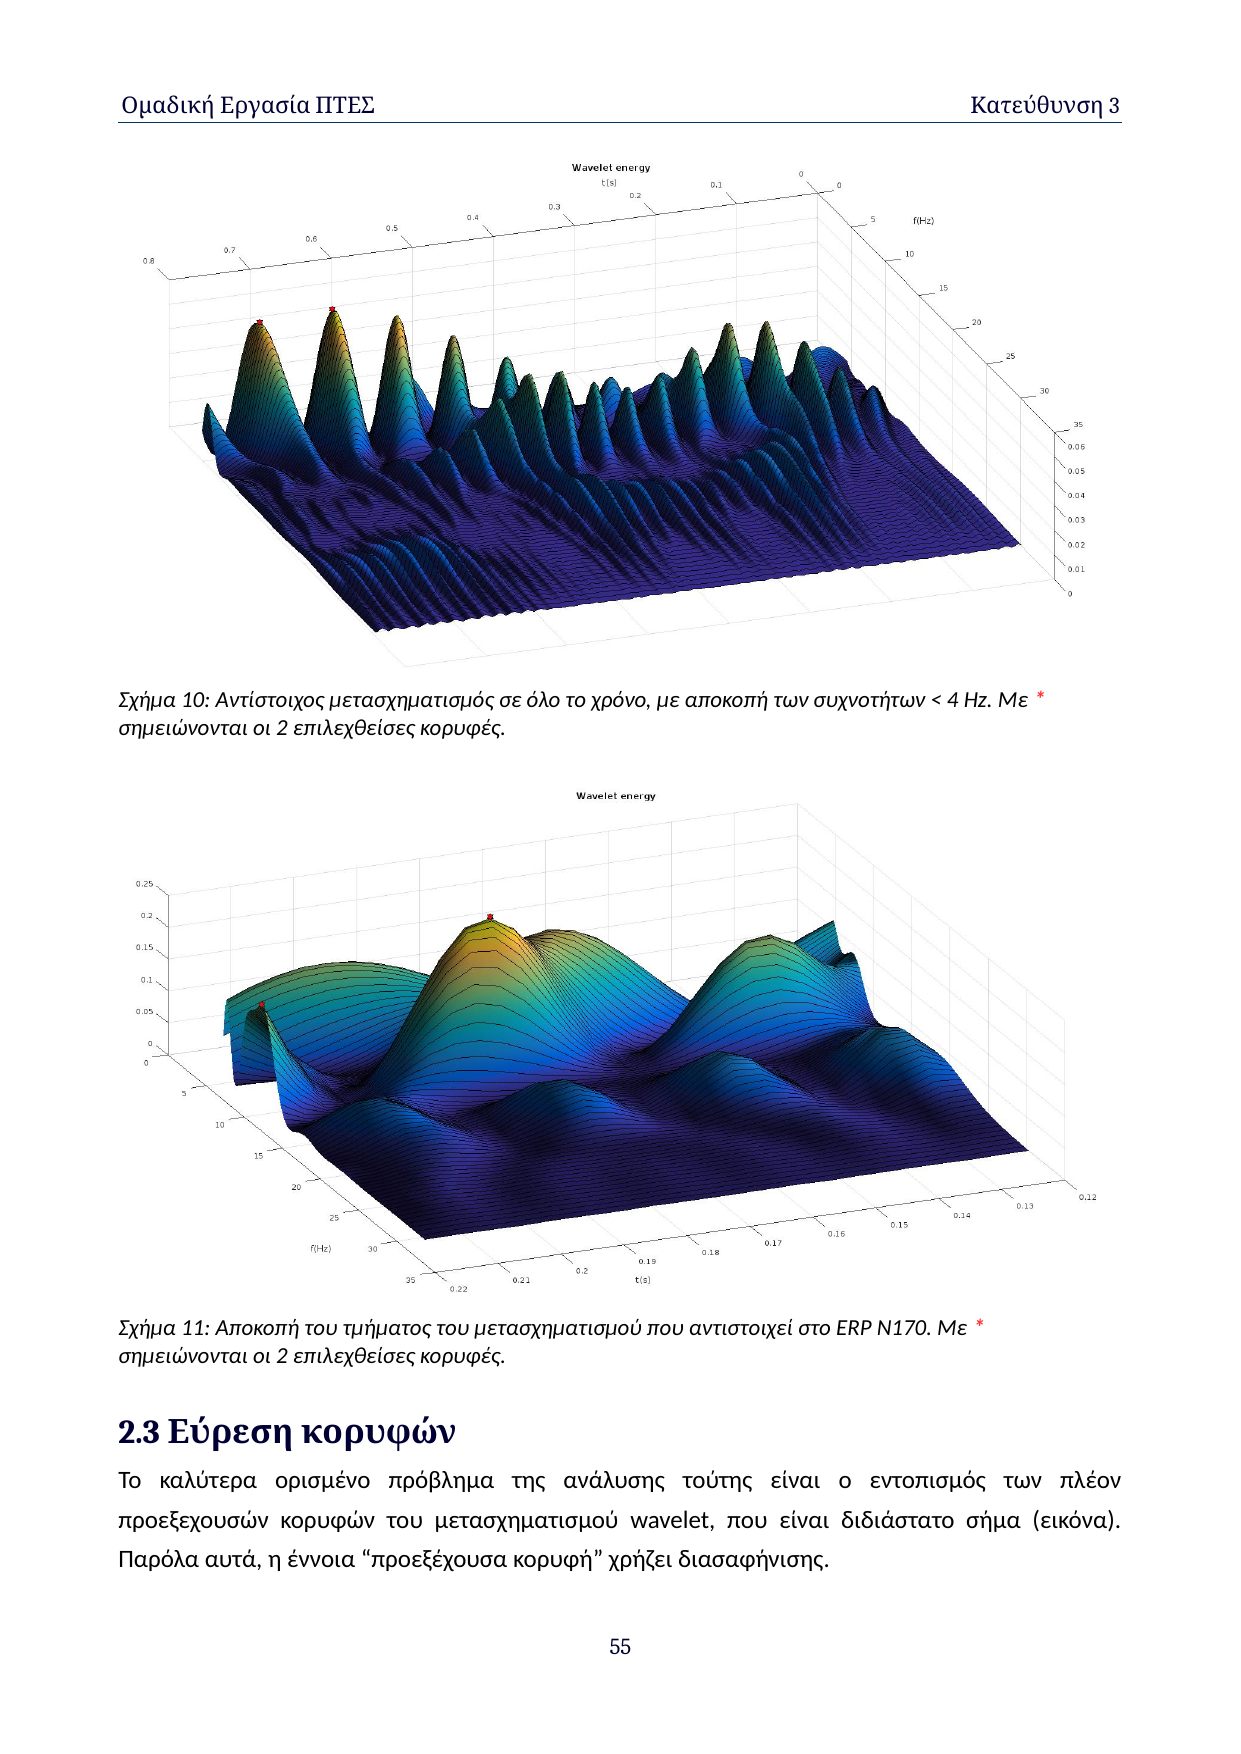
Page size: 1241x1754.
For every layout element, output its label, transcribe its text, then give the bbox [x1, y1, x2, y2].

subtitle Εύρεση κορυφών [118, 1413, 1122, 1452]
text Σχήμα 11: Αποκοπή του τμήματος του μετασχηματισμού που αντιστοιχεί στο ERP N170. Με * σημειώνονται οι 2 επιλεχθείσες κορυφές. [118, 1313, 1114, 1369]
picture [118, 777, 1115, 1313]
text Σχήμα 10: Αντίστοιχος μετασχηματισμός σε όλο το χρόνο, με αποκοπή των συχνοτήτων < 4 Hz. Με * σημειώνονται οι 2 επιλεχθείσες κορυφές. [118, 686, 1114, 741]
picture [118, 150, 1115, 686]
text Το καλύτερα ορισμένο πρόβλημα της ανάλυσης τούτης είναι ο εντοπισμός των πλέον προεξεχουσών κορυφών του μετασχηματισμού wavelet, που είναι διδιάστατο σήμα (εικόνα). Παρόλα αυτά, η έννοια “προεξέχουσα κορυφή” χρήζει διασαφήνισης. [118, 1464, 1122, 1574]
